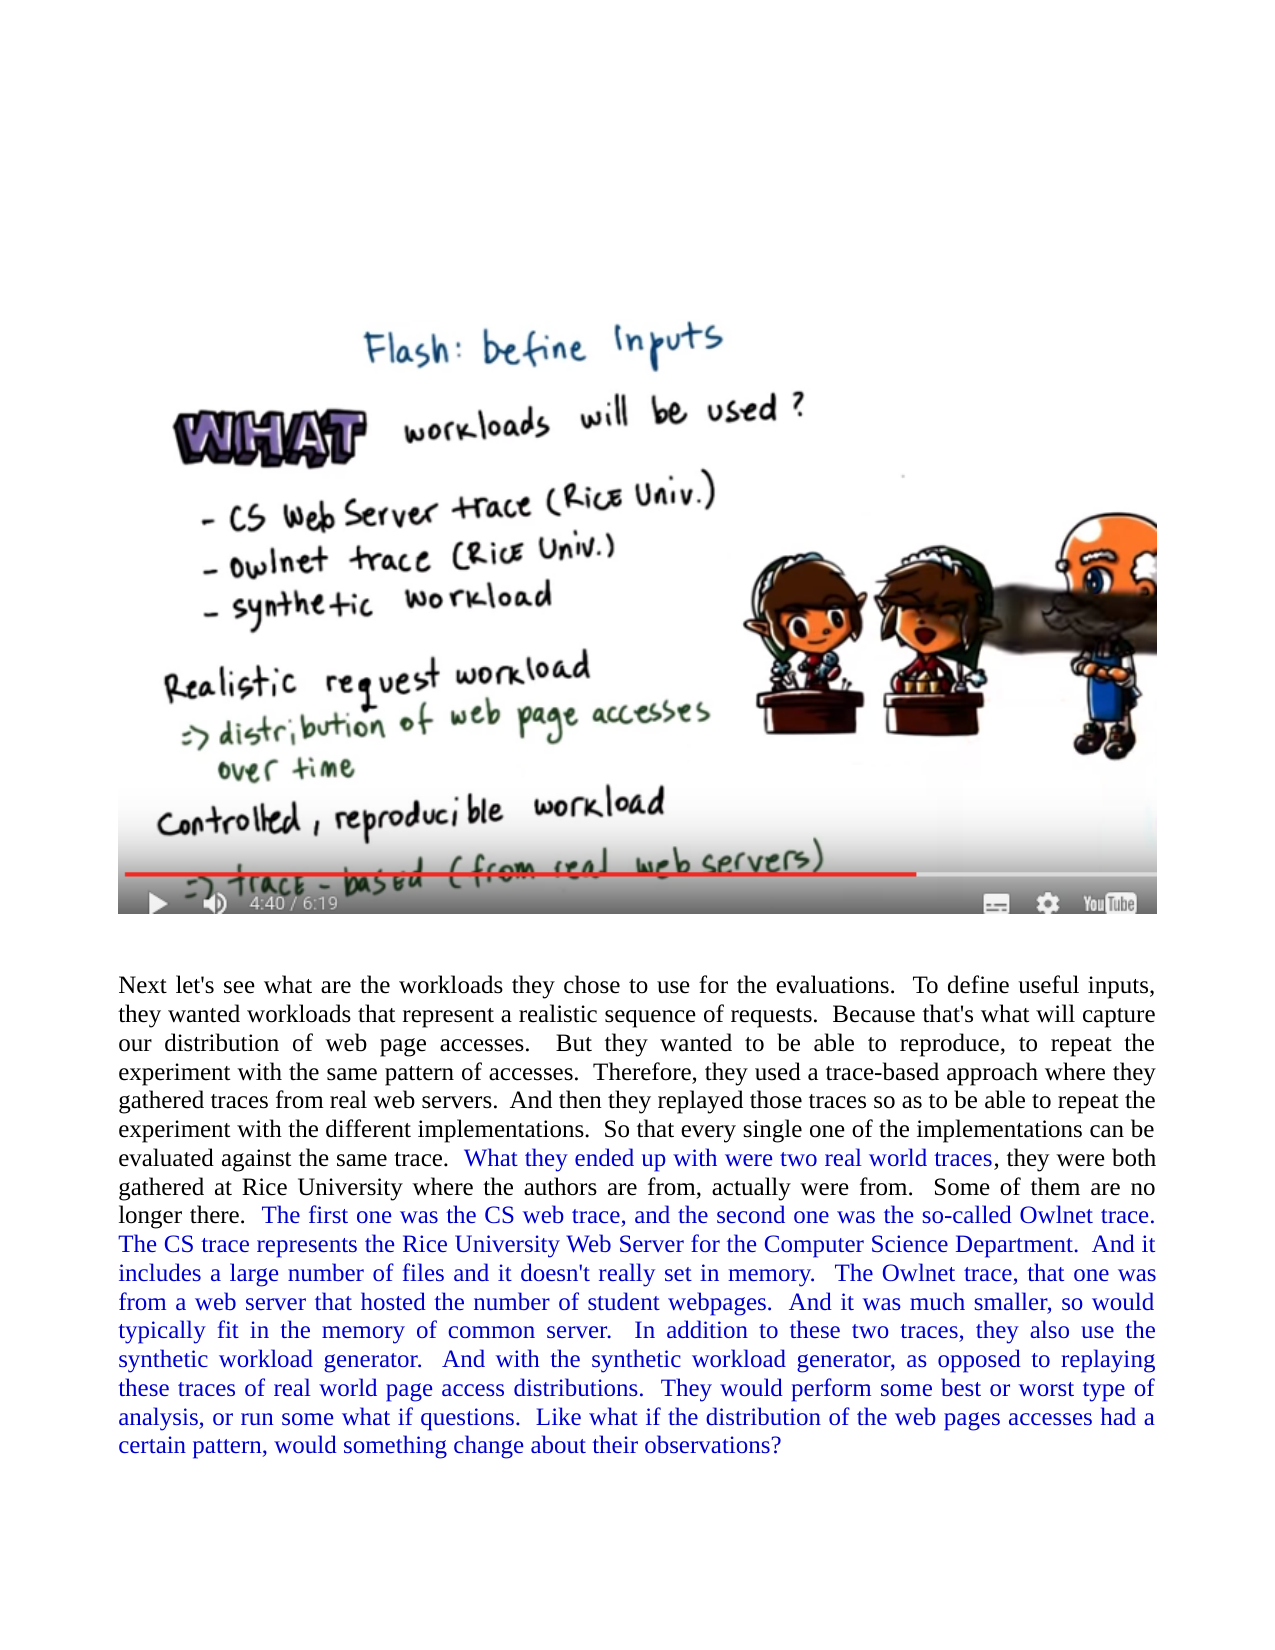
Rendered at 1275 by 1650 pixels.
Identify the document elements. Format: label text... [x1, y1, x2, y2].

picture [118, 319, 1157, 914]
text Next let's see what are the workloads they chose to use for the evaluations. To define useful inputs, they wanted workloads that represent a realistic sequence of requests. Because that's what will capture our distribution of web page accesses. But they wanted to be able to reproduce, to repeat the experiment with the same pattern of accesses. Therefore, they used a trace-based approach where they gathered traces from real web servers. And then they replayed those traces so as to be able to repeat the experiment with the different implementations. So that every single one of the implementations can be evaluated against the same trace. What they ended up with were two real world traces, they were both gathered at Rice University where the authors are from, actually were from. Some of them are no longer there. The first one was the CS web trace, and the second one was the so-called Owlnet trace. The CS trace represents the Rice University Web Server for the Computer Science Department. And it includes a large number of files and it doesn't really set in memory. The Owlnet trace, that one was from a web server that hosted the number of student webpages. And it was much smaller, so would typically fit in the memory of common server. In addition to these two traces, they also use the synthetic workload generator. And with the synthetic workload generator, as opposed to replaying these traces of real world page access distributions. They would perform some best or worst type of analysis, or run some what if questions. Like what if the distribution of the web pages accesses had a certain pattern, would something change about their observations? [118, 971, 1157, 1459]
